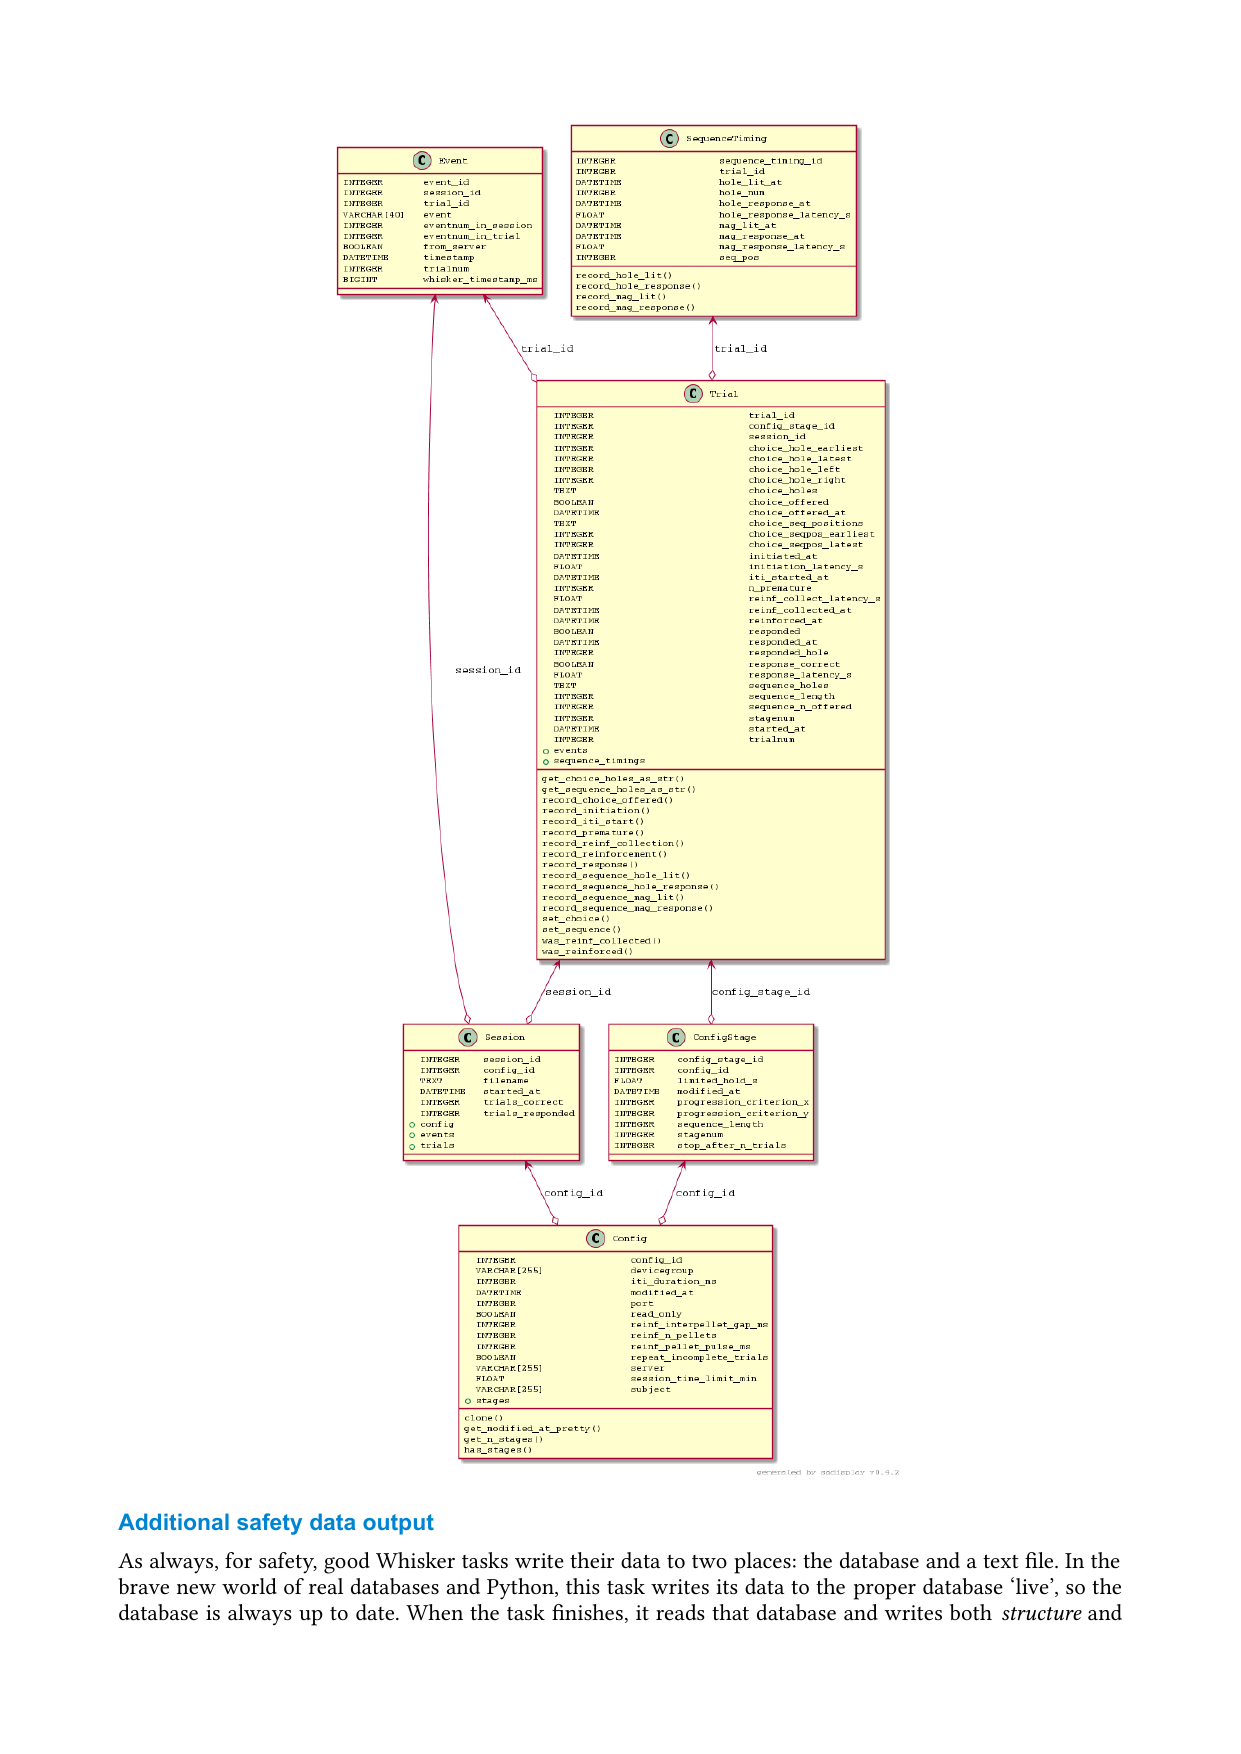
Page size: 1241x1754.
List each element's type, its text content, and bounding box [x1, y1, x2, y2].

text As always, for safety, good Whisker tasks write their data to two places: the database and a text file. In the brave new world of real databases and Python, this task writes its data to the proper database ‘live’, so the database is always up to date. When the task finishes, it reads that database and writes both structure and [118, 1548, 1122, 1626]
subtitle Additional safety data output [118, 1509, 1122, 1535]
picture [332, 118, 908, 1484]
